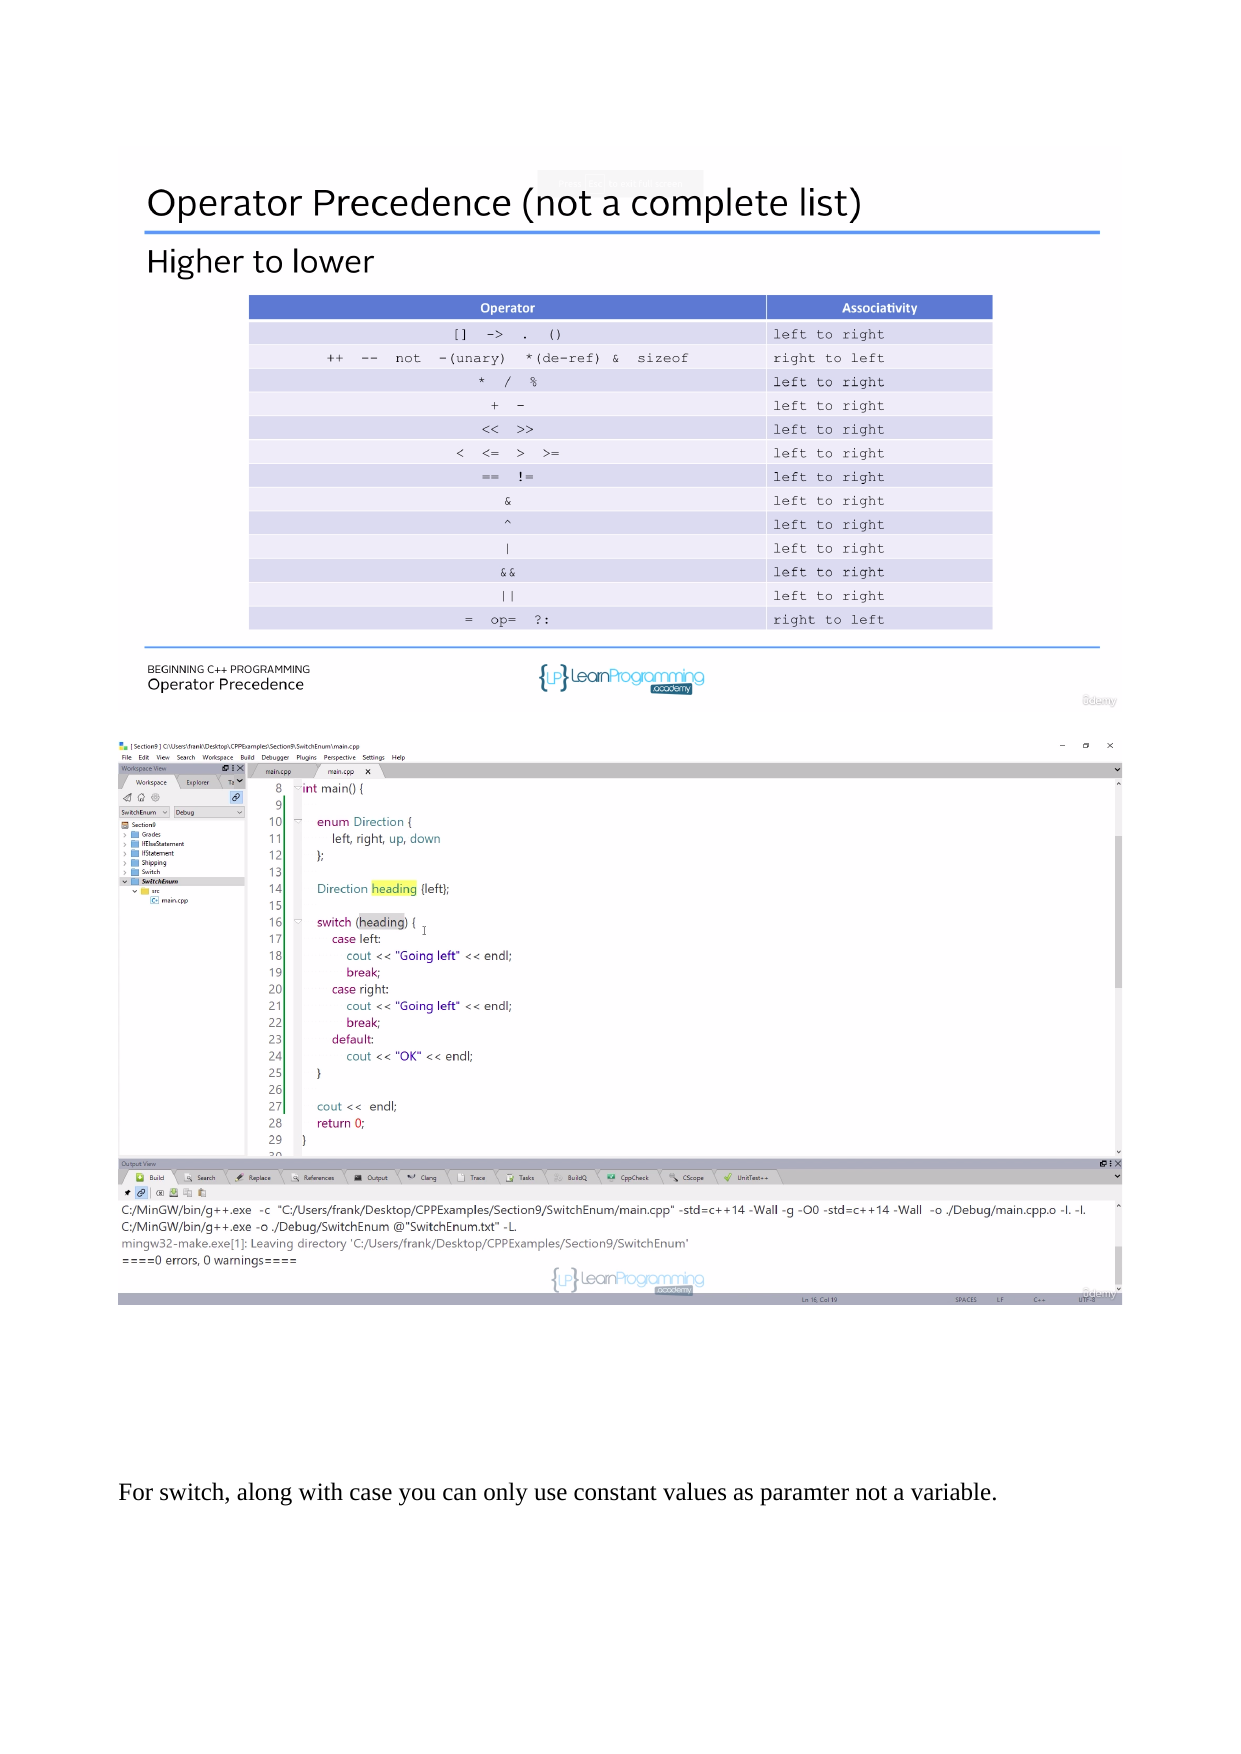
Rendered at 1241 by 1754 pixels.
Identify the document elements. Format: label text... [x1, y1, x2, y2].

picture [118, 146, 1123, 712]
picture [118, 740, 1123, 1305]
text For switch, along with case you can only use constant values as paramter not a variable. [118, 1477, 1122, 1506]
